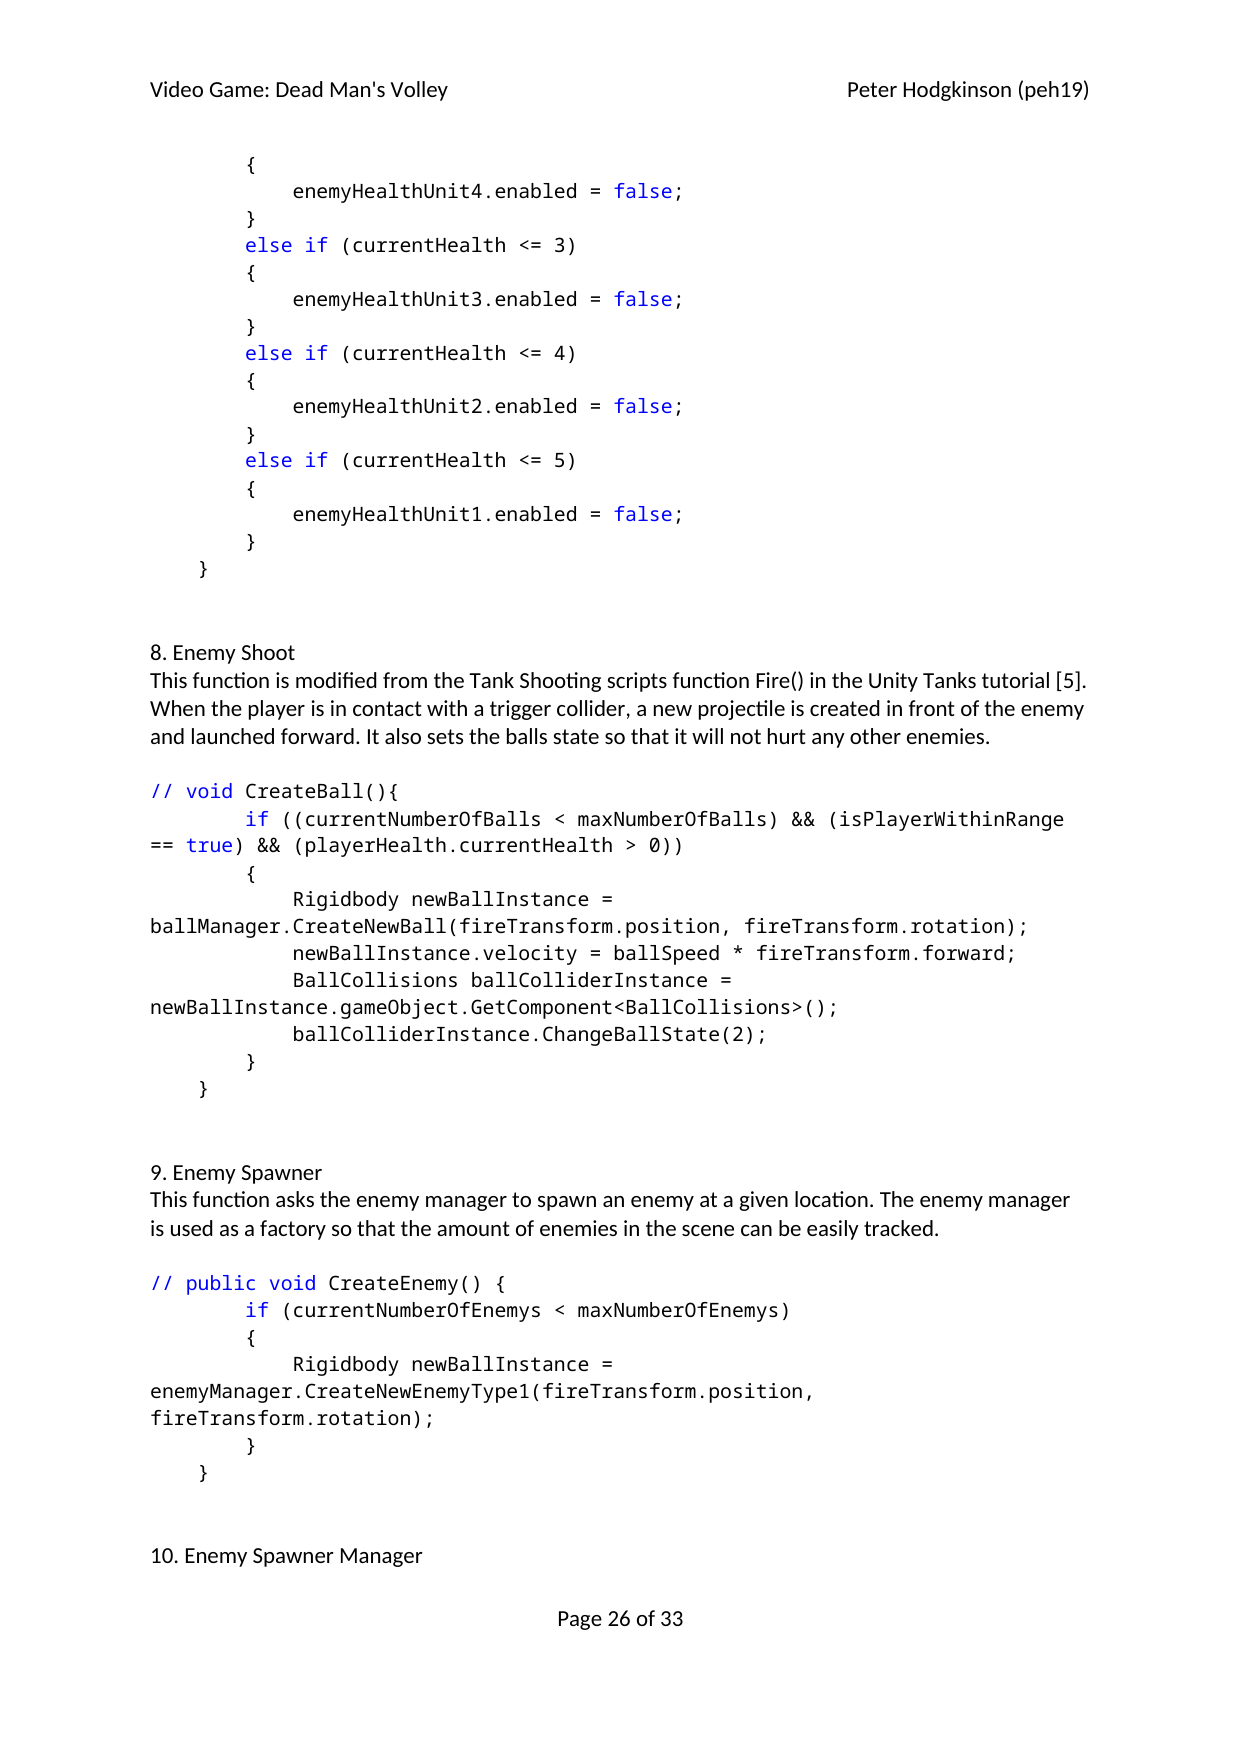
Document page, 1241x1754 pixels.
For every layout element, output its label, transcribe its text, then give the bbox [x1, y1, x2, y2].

text } [150, 312, 1090, 339]
text if ((currentNumberOfBalls < maxNumberOfBalls) && (isPlayerWithinRange == true) && (playerHealth.currentHealth > 0)) [150, 805, 1090, 859]
text } [150, 1458, 1090, 1486]
text // void CreateBall(){ [150, 778, 1090, 805]
text { [150, 258, 1090, 285]
text // public void CreateEnemy() { [150, 1270, 1090, 1297]
text enemyHealthUnit3.enabled = false; [150, 285, 1090, 312]
text } [150, 204, 1090, 231]
text else if (currentHealth <= 5) [150, 447, 1090, 474]
text if (currentNumberOfEnemys < maxNumberOfEnemys) [150, 1297, 1090, 1324]
text Rigidbody newBallInstance = ballManager.CreateNewBall(fireTransform.position, fireTransform.rotation); [150, 886, 1090, 940]
text ballColliderInstance.ChangeBallState(2); [150, 1021, 1090, 1048]
text 8. Enemy Shoot [150, 638, 1090, 666]
text enemyHealthUnit2.enabled = false; [150, 393, 1090, 420]
text newBallInstance.velocity = ballSpeed * fireTransform.forward; [150, 940, 1090, 967]
text } [150, 528, 1090, 555]
text This function asks the enemy manager to spawn an enemy at a given location. The enemy manager is used as a factory so that the amount of enemies in the scene can be easily tracked. [150, 1186, 1090, 1242]
text } [150, 1432, 1090, 1458]
text { [150, 859, 1090, 886]
text else if (currentHealth <= 3) [150, 231, 1090, 258]
text { [150, 1324, 1090, 1351]
text Rigidbody newBallInstance = enemyManager.CreateNewEnemyType1(fireTransform.position, fireTransform.rotation); [150, 1351, 1090, 1432]
text enemyHealthUnit1.enabled = false; [150, 501, 1090, 528]
text { [150, 474, 1090, 501]
text { [150, 366, 1090, 393]
text This function is modified from the Tank Shooting scripts function Fire() in the Unity Tanks tutorial [5]. When the player is in contact with a trigger collider, a new projectile is created in front of the enemy and launched forward. It also sets the balls state so that it will not hurt any other enemies. [150, 666, 1090, 750]
text } [150, 1074, 1090, 1102]
text BallCollisions ballColliderInstance = newBallInstance.gameObject.GetComponent<BallCollisions>(); [150, 967, 1090, 1021]
text 9. Enemy Spawner [150, 1158, 1090, 1186]
text 10. Enemy Spawner Manager [150, 1542, 1090, 1569]
text { [150, 150, 1090, 177]
text } [150, 420, 1090, 447]
text } [150, 1048, 1090, 1074]
text } [150, 555, 1090, 582]
text else if (currentHealth <= 4) [150, 339, 1090, 366]
text enemyHealthUnit4.enabled = false; [150, 177, 1090, 204]
